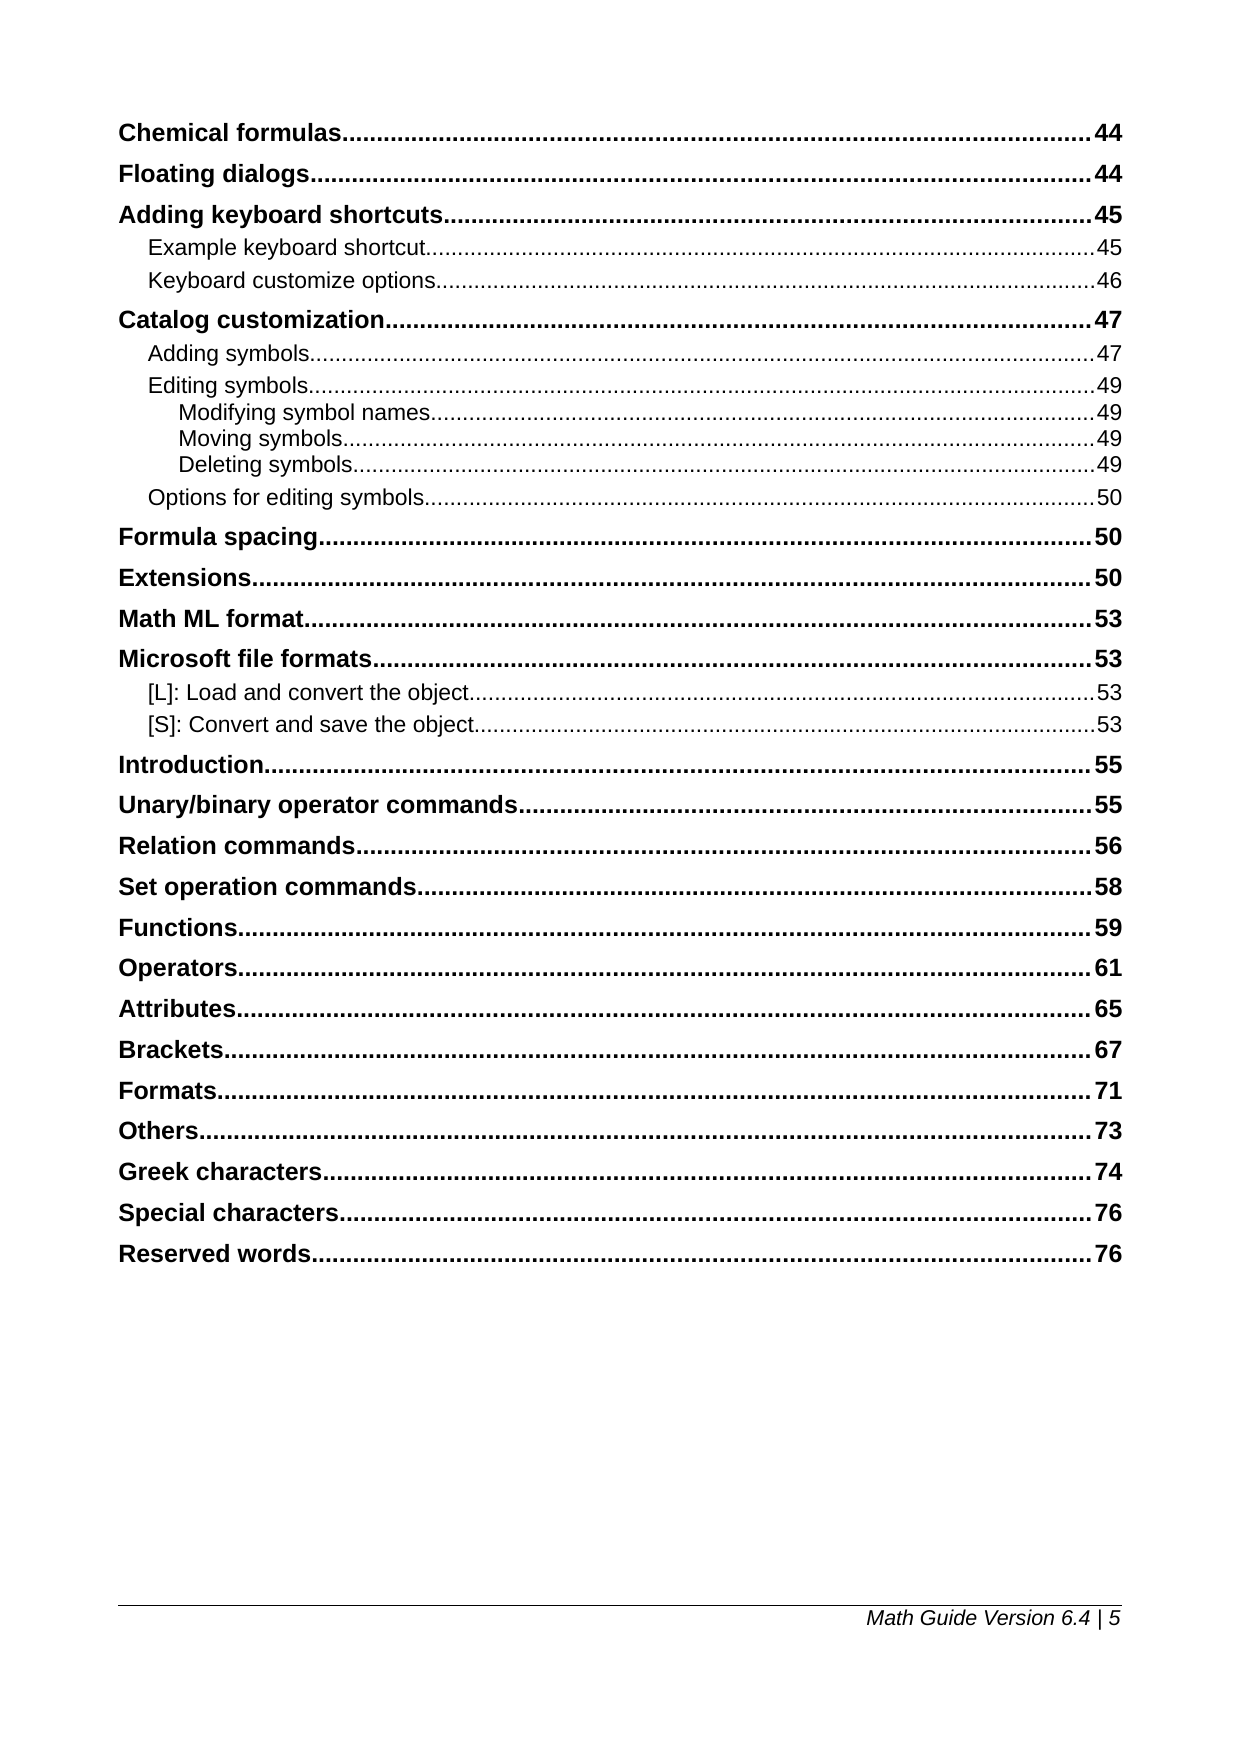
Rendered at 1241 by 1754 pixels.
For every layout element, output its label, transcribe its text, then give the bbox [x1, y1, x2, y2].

text Adding keyboard shortcuts 45 [118, 199, 1122, 228]
text Catalog customization 47 [118, 305, 1122, 334]
text Relation commands 56 [118, 831, 1122, 860]
text Functions 59 [118, 913, 1122, 941]
text Floating dialogs 44 [118, 159, 1122, 188]
text Formats 71 [118, 1076, 1122, 1104]
text Operators 61 [118, 953, 1122, 982]
text Attributes 65 [118, 994, 1122, 1023]
text Reserved words 76 [118, 1238, 1122, 1267]
text Deleting symbols 49 [178, 451, 1122, 478]
text [S]: Convert and save the object 53 [148, 711, 1122, 738]
text Math ML format 53 [118, 603, 1122, 632]
text Greek characters 74 [118, 1157, 1122, 1186]
text Introduction 55 [118, 750, 1122, 778]
text Others 73 [118, 1116, 1122, 1145]
text Options for editing symbols 50 [148, 484, 1122, 510]
text Brackets 67 [118, 1035, 1122, 1064]
text Editing symbols 49 [148, 372, 1122, 399]
text Keyboard customize options 46 [148, 267, 1122, 293]
text Adding symbols 47 [148, 340, 1122, 366]
text Example keyboard shortcut 45 [148, 234, 1122, 261]
text Formula spacing 50 [118, 522, 1122, 551]
text [L]: Load and convert the object 53 [148, 679, 1122, 705]
text Chemical formulas 44 [118, 118, 1122, 147]
text Moving symbols 49 [178, 425, 1122, 451]
text Set operation commands 58 [118, 872, 1122, 901]
text Modifying symbol names 49 [178, 399, 1122, 425]
text Special characters 76 [118, 1198, 1122, 1227]
text Microsoft file formats 53 [118, 644, 1122, 673]
text Unary/binary operator commands 55 [118, 791, 1122, 819]
text Extensions 50 [118, 563, 1122, 592]
